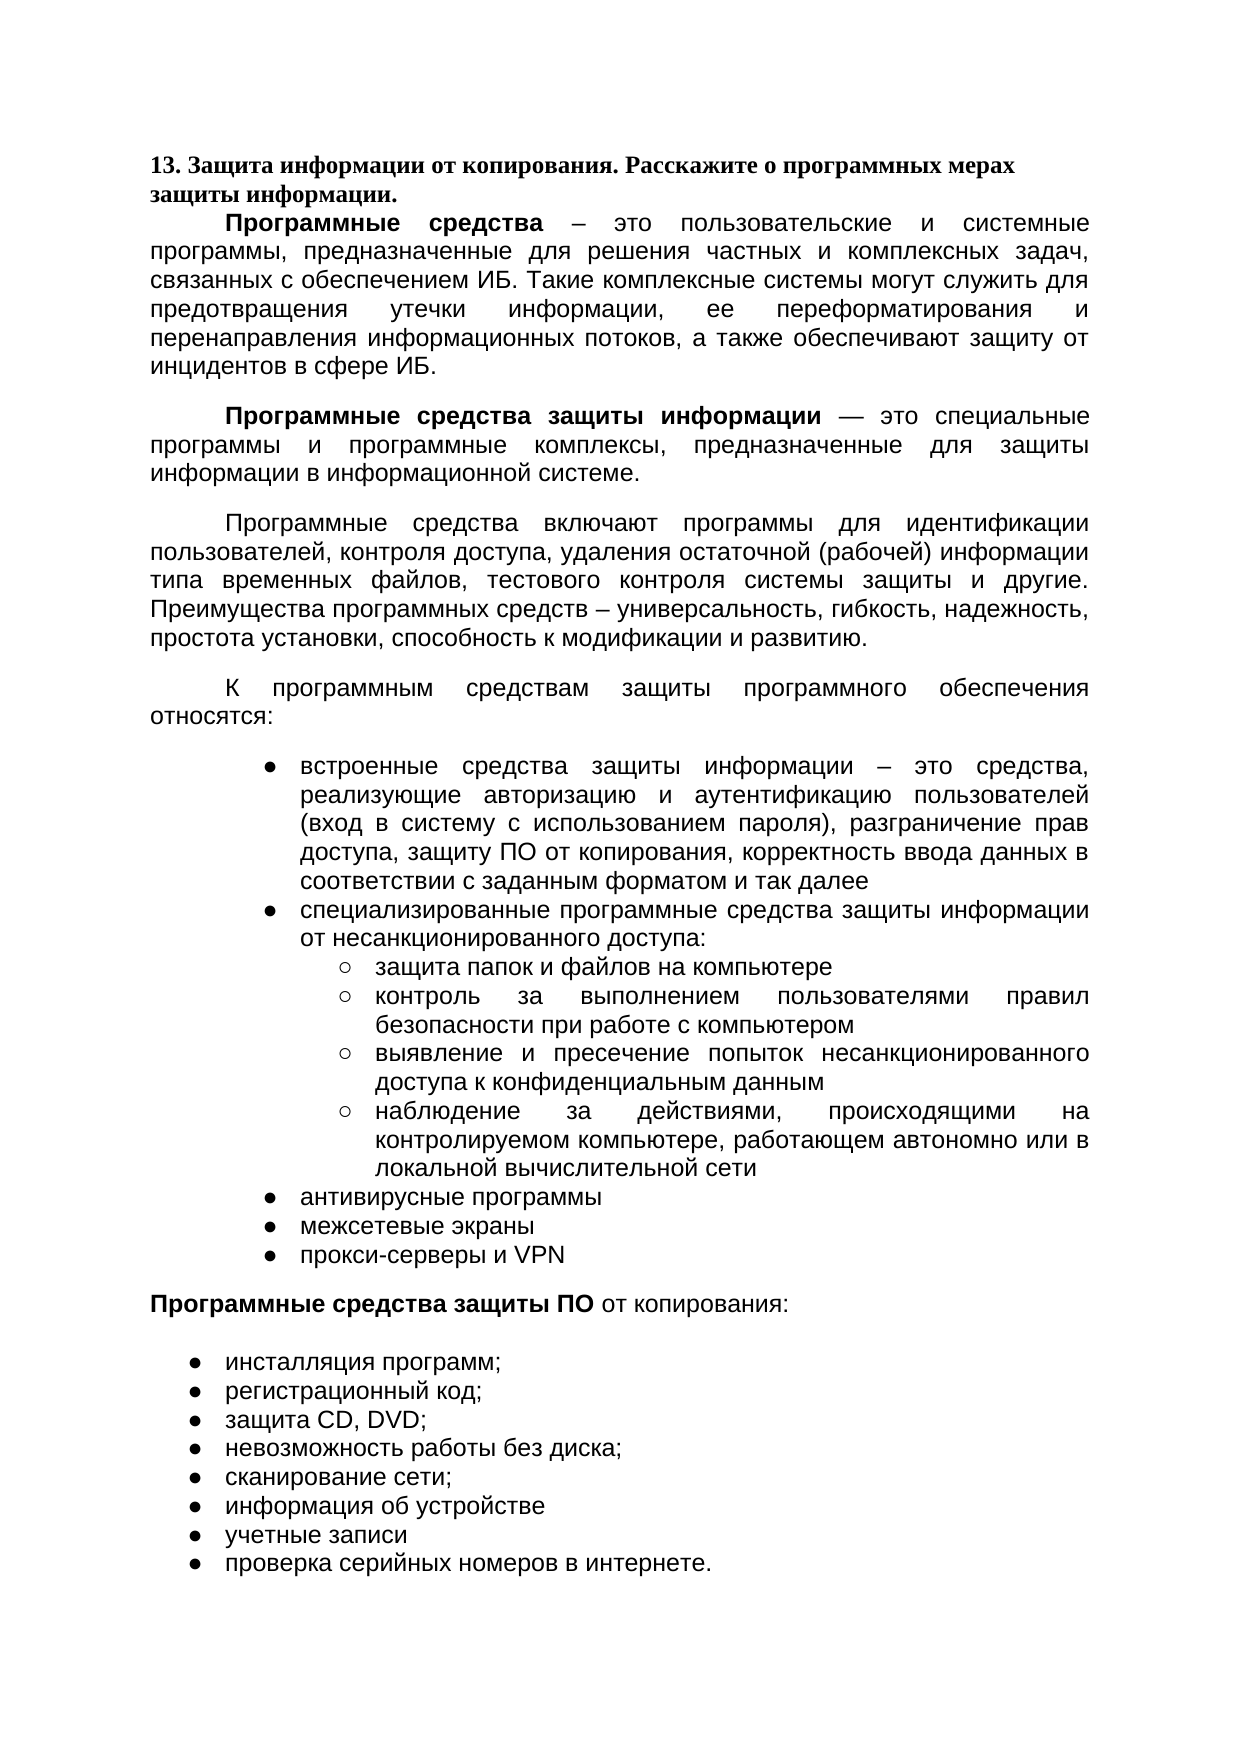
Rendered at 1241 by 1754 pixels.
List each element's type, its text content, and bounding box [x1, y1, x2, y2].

list контроль за выполнением пользователями правил безопасности при работе с компьютером [337, 981, 1090, 1038]
list встроенные средства защиты информации – это средства, реализующие авторизацию и аутентификацию пользователей (вход в систему с использованием пароля), разграничение прав доступа, защиту ПО от копирования, корректность ввода данных в соответствии с заданным форматом и так далее [262, 751, 1090, 894]
list регистрационный код; [187, 1376, 1090, 1405]
text Программные средства защиты ПО от копирования: [150, 1289, 1090, 1318]
list учетные записи [187, 1520, 1090, 1548]
title 13. Защита информации от копирования. Расскажите о программных мерах защиты информации. [150, 150, 1090, 207]
list межсетевые экраны [262, 1211, 1090, 1239]
list специализированные программные средства защиты информации от несанкционированного доступа: [262, 894, 1090, 952]
text Программные средства включают программы для идентификации пользователей, контроля доступа, удаления остаточной (рабочей) информации типа временных файлов, тестового контроля системы защиты и другие. Преимущества программных средств – универсальность, гибкость, надежность, простота установки, способность к модификации и развитию. [150, 508, 1090, 652]
list защита CD, DVD; [187, 1405, 1090, 1433]
list проверка серийных номеров в интернете. [187, 1548, 1090, 1577]
text Программные средства – это пользовательские и системные программы, предназначенные для решения частных и комплексных задач, связанных с обеспечением ИБ. Такие комплексные системы могут служить для предотвращения утечки информации, ее переформатирования и перенаправления информационных потоков, а также обеспечивают защиту от инцидентов в сфере ИБ. [150, 207, 1090, 380]
list невозможность работы без диска; [187, 1433, 1090, 1462]
list выявление и пресечение попыток несанкционированного доступа к конфиденциальным данным [337, 1038, 1090, 1096]
text К программным средствам защиты программного обеспечения относятся: [150, 672, 1090, 730]
list сканирование сети; [187, 1462, 1090, 1491]
list антивирусные программы [262, 1182, 1090, 1211]
list инсталляция программ; [187, 1347, 1090, 1376]
list прокси-серверы и VPN [262, 1239, 1090, 1268]
list наблюдение за действиями, происходящими на контролируемом компьютере, работающем автономно или в локальной вычислительной сети [337, 1096, 1090, 1182]
list защита папок и файлов на компьютере [337, 952, 1090, 981]
text Программные средства защиты информации — это специальные программы и программные комплексы, предназначенные для защиты информации в информационной системе. [150, 401, 1090, 487]
list информация об устройстве [187, 1491, 1090, 1520]
